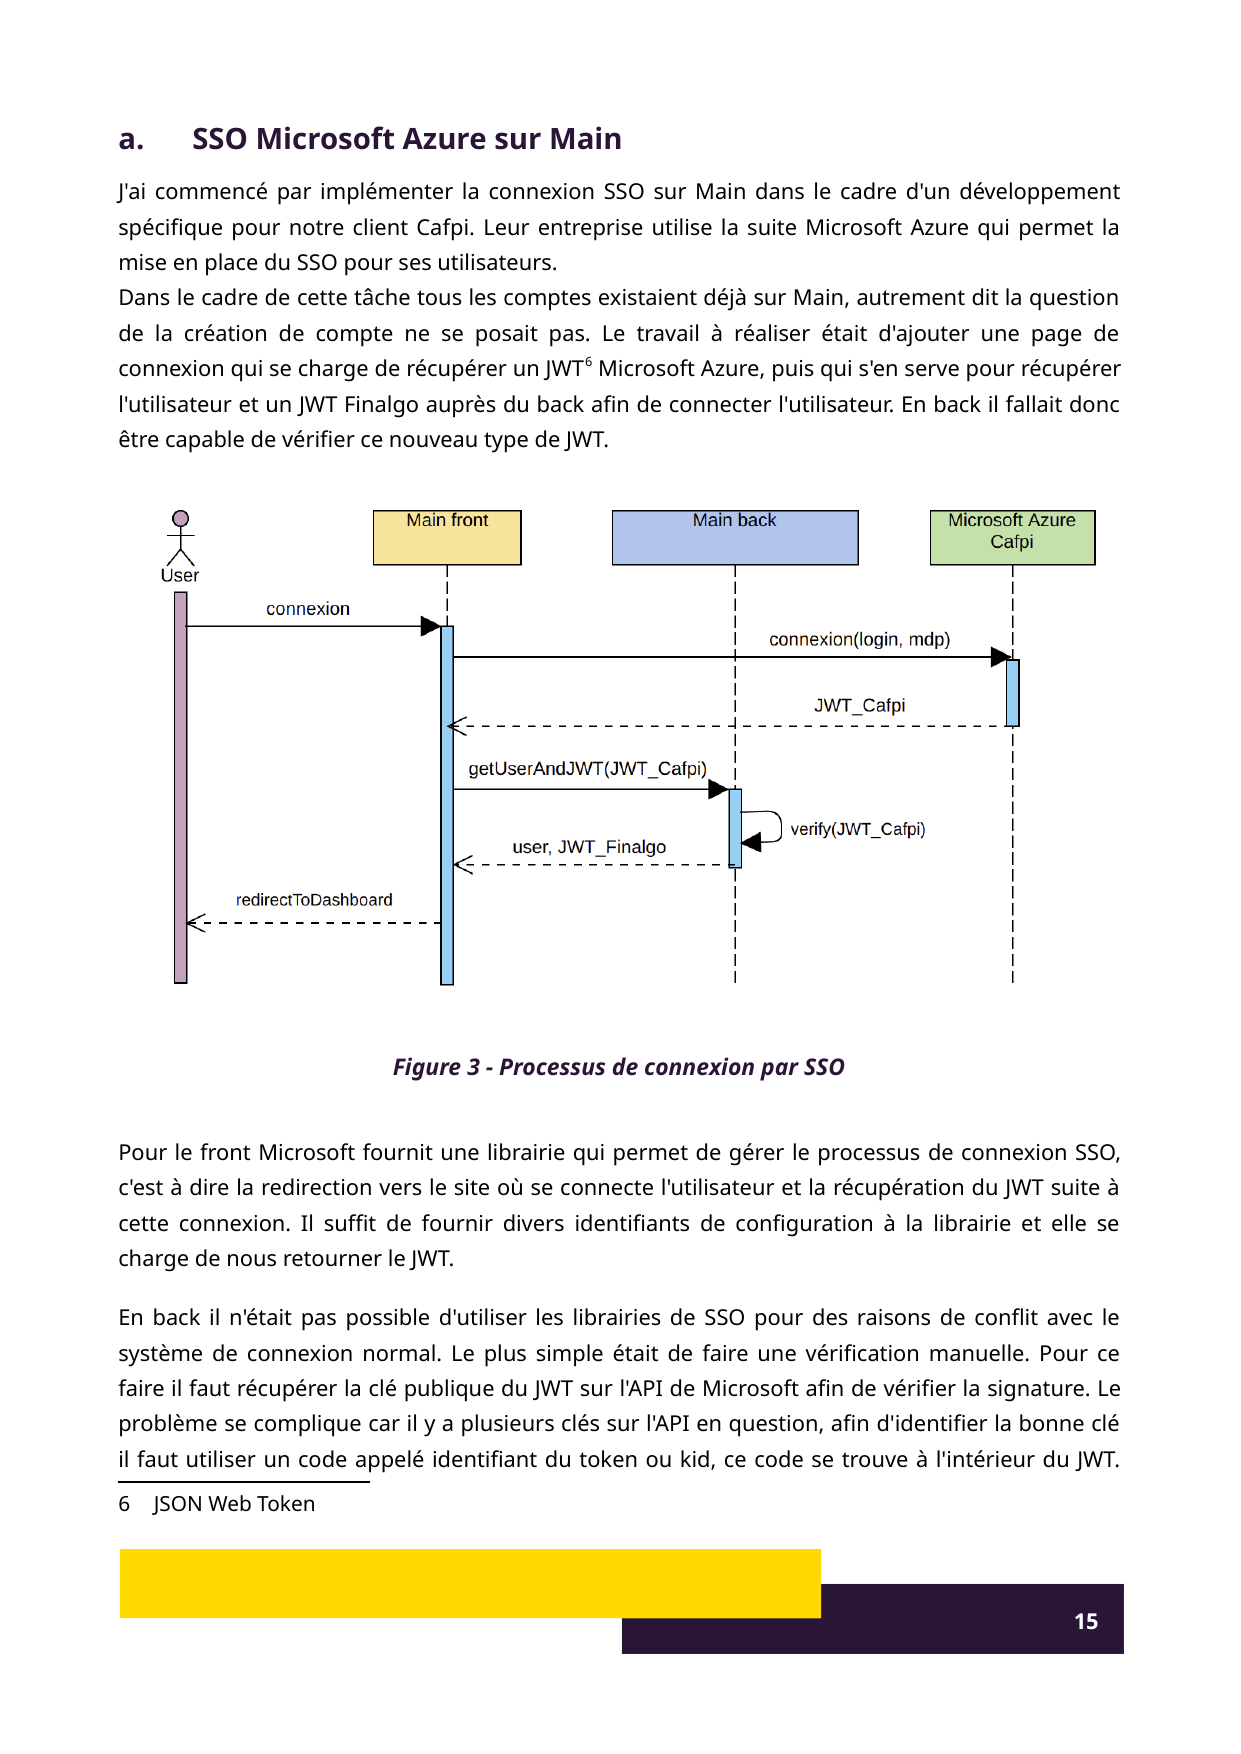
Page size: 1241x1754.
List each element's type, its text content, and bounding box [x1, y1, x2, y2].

text Pour le front Microsoft fournit une librairie qui permet de gérer le processus de connexion SSO, c'est à dire la redirection vers le site où se connecte l'utilisateur et la récupération du JWT suite à cette connexion. Il suffit de fournir divers identifiants de configuration à la librairie et elle se charge de nous retourner le JWT. [118, 1131, 1122, 1273]
text JSON Web Token [118, 1488, 1122, 1517]
picture [118, 472, 1123, 1052]
picture [119, 1549, 1124, 1654]
text Dans le cadre de cette tâche tous les comptes existaient déjà sur Main, autrement dit la question de la création de compte ne se posait pas. Le travail à réaliser était d'ajouter une page de connexion qui se charge de récupérer un JWT Microsoft Azure, puis qui s'en serve pour récupérer l'utilisateur et un JWT Finalgo auprès du back afin de connecter l'utilisateur. En back il fallait donc être capable de vérifier ce nouveau type de JWT. [118, 277, 1122, 454]
text J'ai commencé par implémenter la connexion SSO sur Main dans le cadre d'un développement spécifique pour notre client Cafpi. Leur entreprise utilise la suite Microsoft Azure qui permet la mise en place du SSO pour ses utilisateurs. [118, 171, 1122, 277]
text En back il n'était pas possible d'utiliser les librairies de SSO pour des raisons de conflit avec le système de connexion normal. Le plus simple était de faire une vérification manuelle. Pour ce faire il faut récupérer la clé publique du JWT sur l'API de Microsoft afin de vérifier la signature. Le problème se complique car il y a plusieurs clés sur l'API en question, afin d'identifier la bonne clé il faut utiliser un code appelé identifiant du token ou kid, ce code se trouve à l'intérieur du JWT. [118, 1297, 1122, 1474]
text Figure 3 - Processus de connexion par SSO [118, 1052, 1122, 1083]
subtitle a. SSO Microsoft Azure sur Main [118, 118, 1122, 158]
